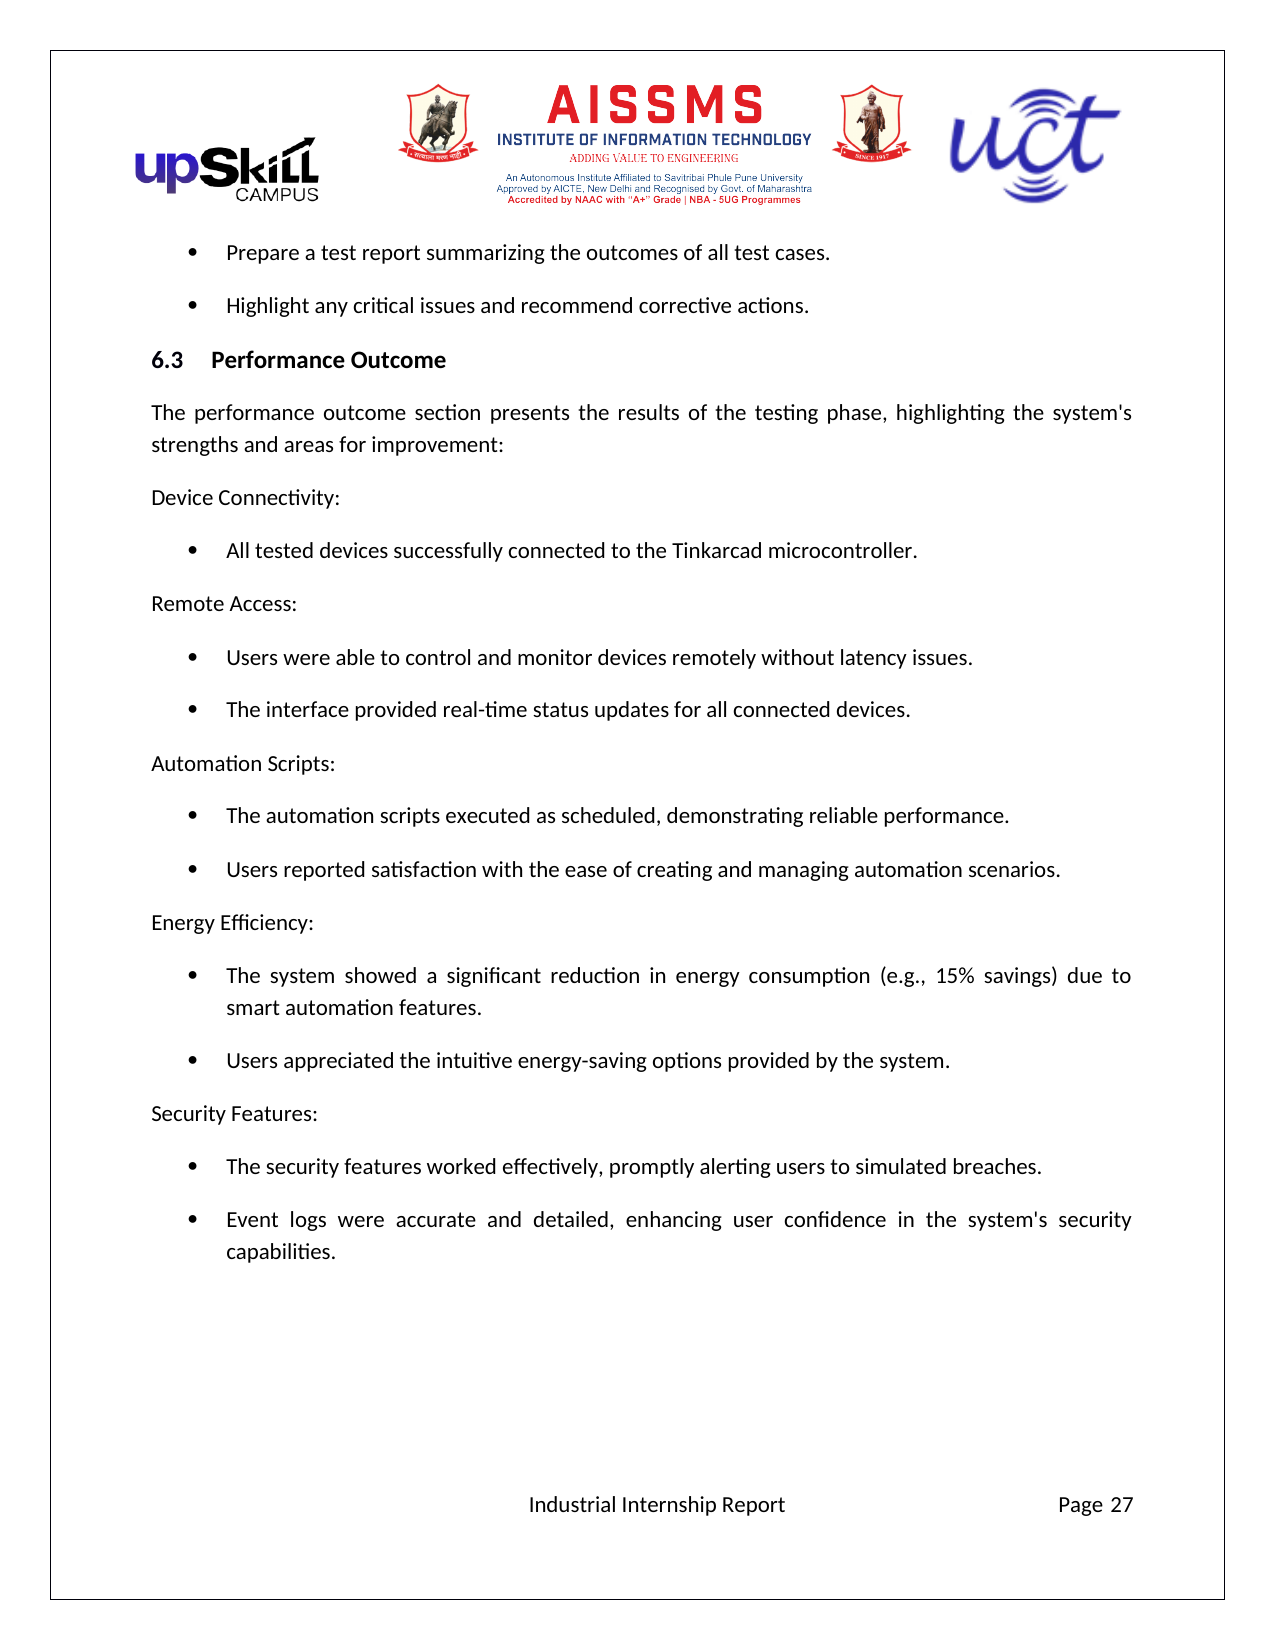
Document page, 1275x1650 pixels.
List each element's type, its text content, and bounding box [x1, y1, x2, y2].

list Event logs were accurate and detailed, enhancing user confidence in the system's security capabilities. [188, 1205, 1133, 1265]
list Users were able to control and monitor devices remotely without latency issues. [188, 643, 1133, 671]
text The performance outcome section presents the results of the testing phase, highlighting the system's strengths and areas for improvement: [151, 398, 1133, 458]
text Device Connectivity: [151, 483, 1133, 512]
list The automation scripts executed as scheduled, demonstrating reliable performance. [188, 802, 1133, 830]
list The security features worked effectively, promptly alerting users to simulated breaches. [188, 1152, 1133, 1180]
text Automation Scripts: [151, 749, 1133, 777]
subtitle Performance Outcome [151, 348, 1133, 373]
picture [391, 79, 915, 205]
text Energy Efficiency: [151, 908, 1133, 936]
list Users reported satisfaction with the ease of creating and managing automation scenarios. [188, 855, 1133, 883]
text Security Features: [151, 1099, 1133, 1127]
list The interface provided real-time status updates for all connected devices. [188, 696, 1133, 724]
list Users appreciated the intuitive energy-saving options provided by the system. [188, 1046, 1133, 1074]
list Highlight any critical issues and recommend corrective actions. [188, 291, 1133, 319]
text Remote Access: [151, 589, 1133, 618]
picture [947, 79, 1127, 205]
list Prepare a test report summarizing the outcomes of all test cases. [188, 238, 1133, 266]
list All tested devices successfully connected to the Tinkarcad microcontroller. [188, 537, 1133, 564]
list The system showed a significant reduction in energy consumption (e.g., 15% savings) due to smart automation features. [188, 961, 1133, 1021]
picture [104, 124, 350, 205]
